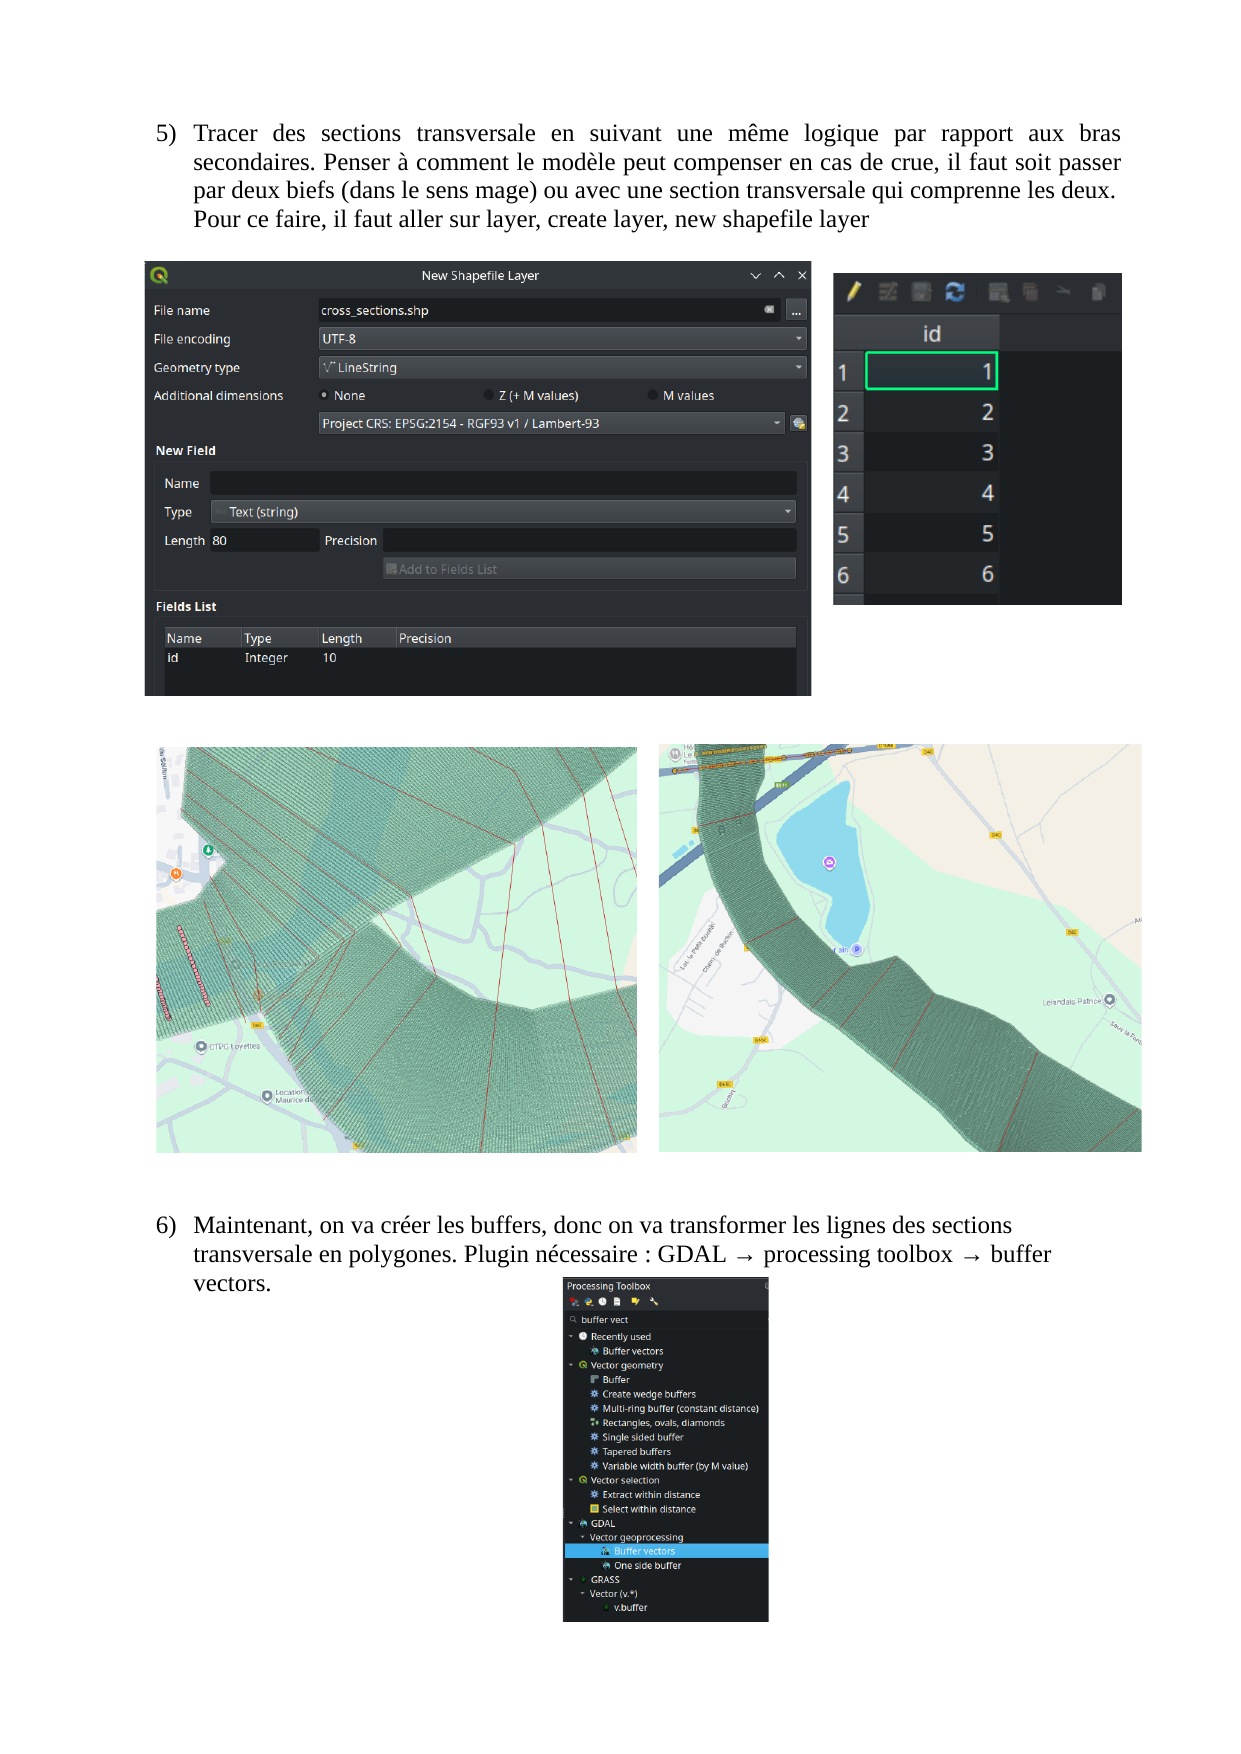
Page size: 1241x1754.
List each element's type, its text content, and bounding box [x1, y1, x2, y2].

picture [156, 747, 637, 1153]
picture [562, 1277, 769, 1622]
list Tracer des sections transversale en suivant une même logique par rapport aux bras secondaires. Penser à comment le modèle peut compenser en cas de crue, il faut soit passer par deux biefs (dans le sens mage) ou avec une section transversale qui comprenne les deux. [156, 118, 1122, 204]
picture [833, 273, 1122, 605]
picture [144, 261, 812, 696]
picture [658, 744, 1142, 1152]
list Pour ce faire, il faut aller sur layer, create layer, new shapefile layer [156, 204, 1122, 233]
list Maintenant, on va créer les buffers, donc on va transformer les lignes des sections transversale en polygones. Plugin nécessaire : GDAL → processing toolbox → buffer vectors. [156, 1211, 1122, 1297]
